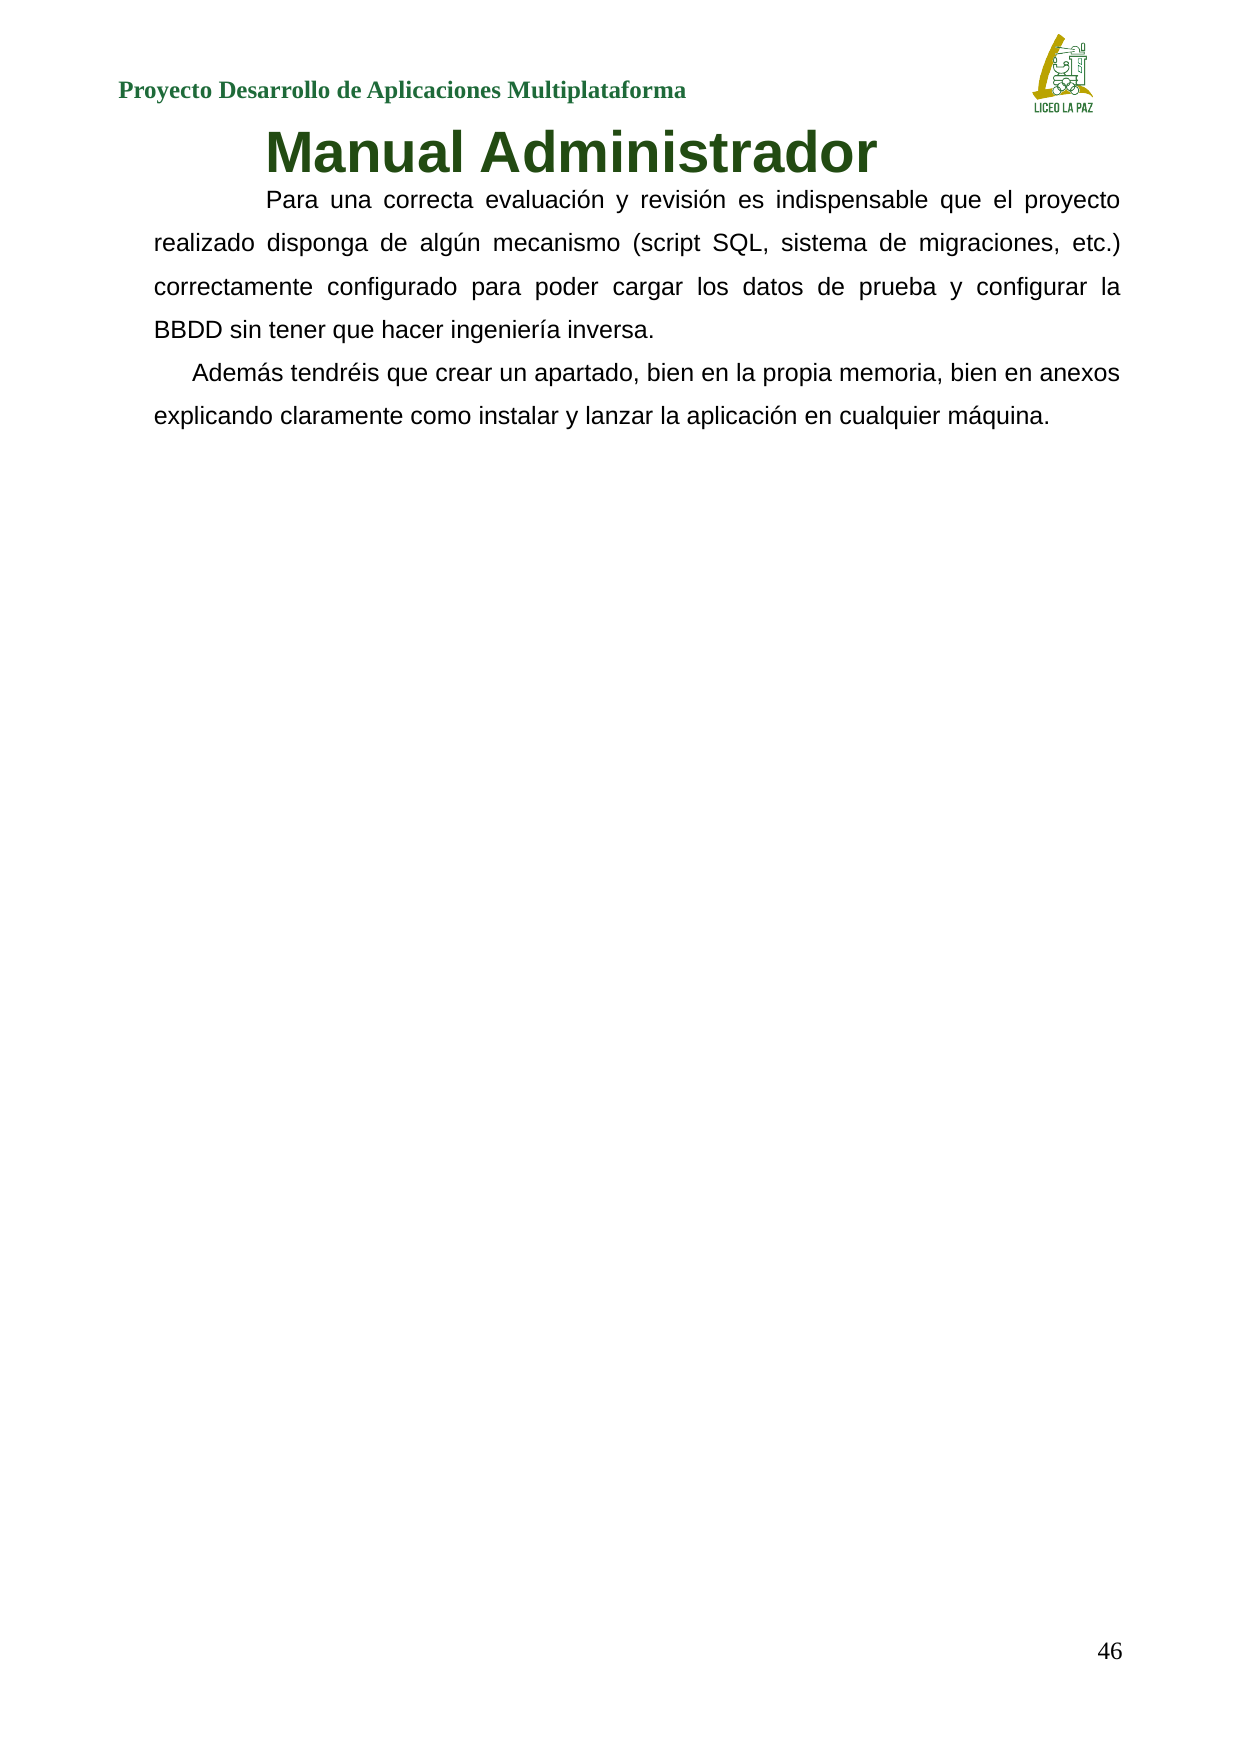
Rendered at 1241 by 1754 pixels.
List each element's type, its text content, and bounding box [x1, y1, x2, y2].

text Para una correcta evaluación y revisión es indispensable que el proyecto realizado disponga de algún mecanismo (script SQL, sistema de migraciones, etc.) correctamente configurado para poder cargar los datos de prueba y configurar la BBDD sin tener que hacer ingeniería inversa. [153, 185, 1122, 343]
picture [1025, 26, 1100, 121]
subtitle Manual Administrador [118, 118, 1122, 185]
text Además tendréis que crear un apartado, bien en la propia memoria, bien en anexos explicando claramente como instalar y lanzar la aplicación en cualquier máquina. [153, 358, 1122, 429]
